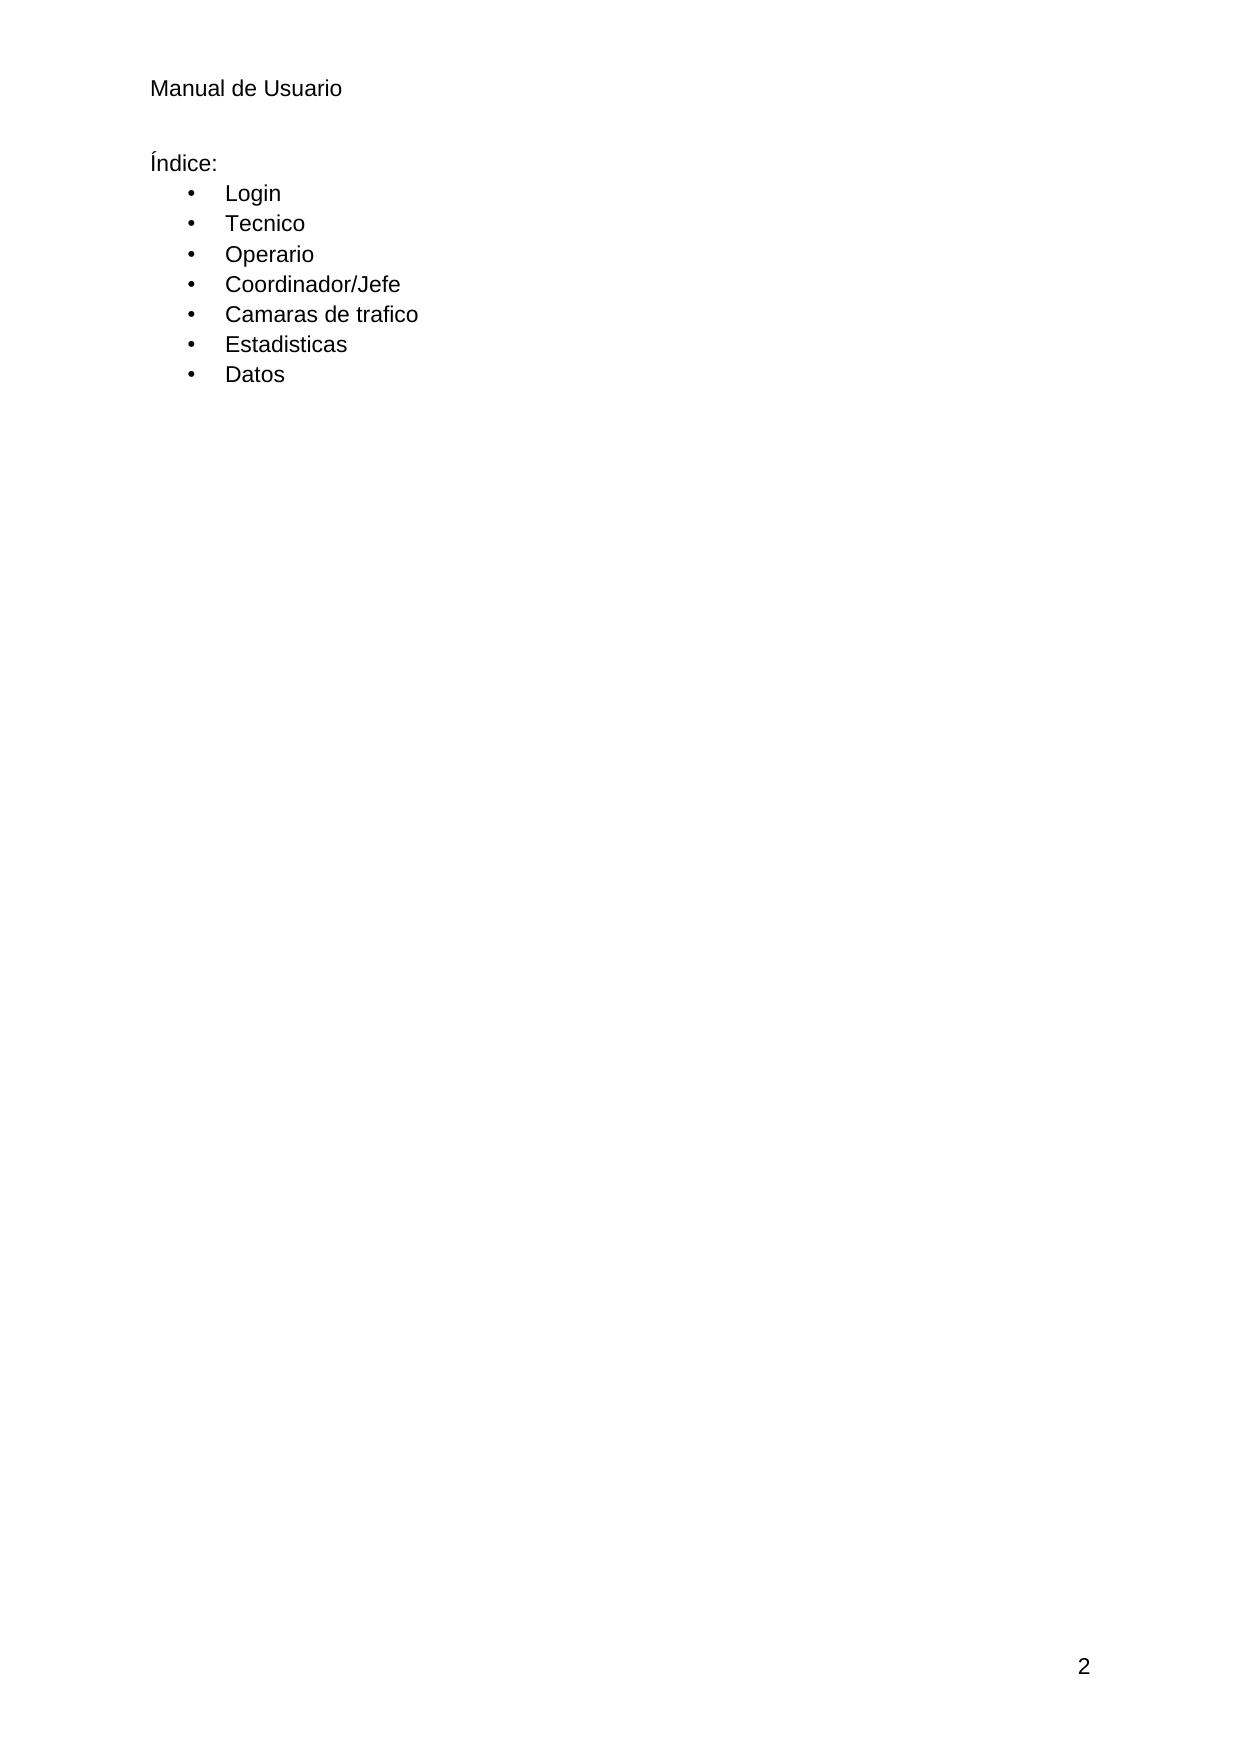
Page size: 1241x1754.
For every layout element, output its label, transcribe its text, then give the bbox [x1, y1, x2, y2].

list Tecnico [187, 210, 1090, 237]
text Índice: [150, 150, 1090, 176]
list Coordinador/Jefe [187, 271, 1090, 297]
list Camaras de trafico [187, 301, 1090, 327]
list Login [187, 180, 1090, 207]
list Datos [187, 361, 1090, 388]
list Operario [187, 241, 1090, 267]
list Estadisticas [187, 331, 1090, 358]
